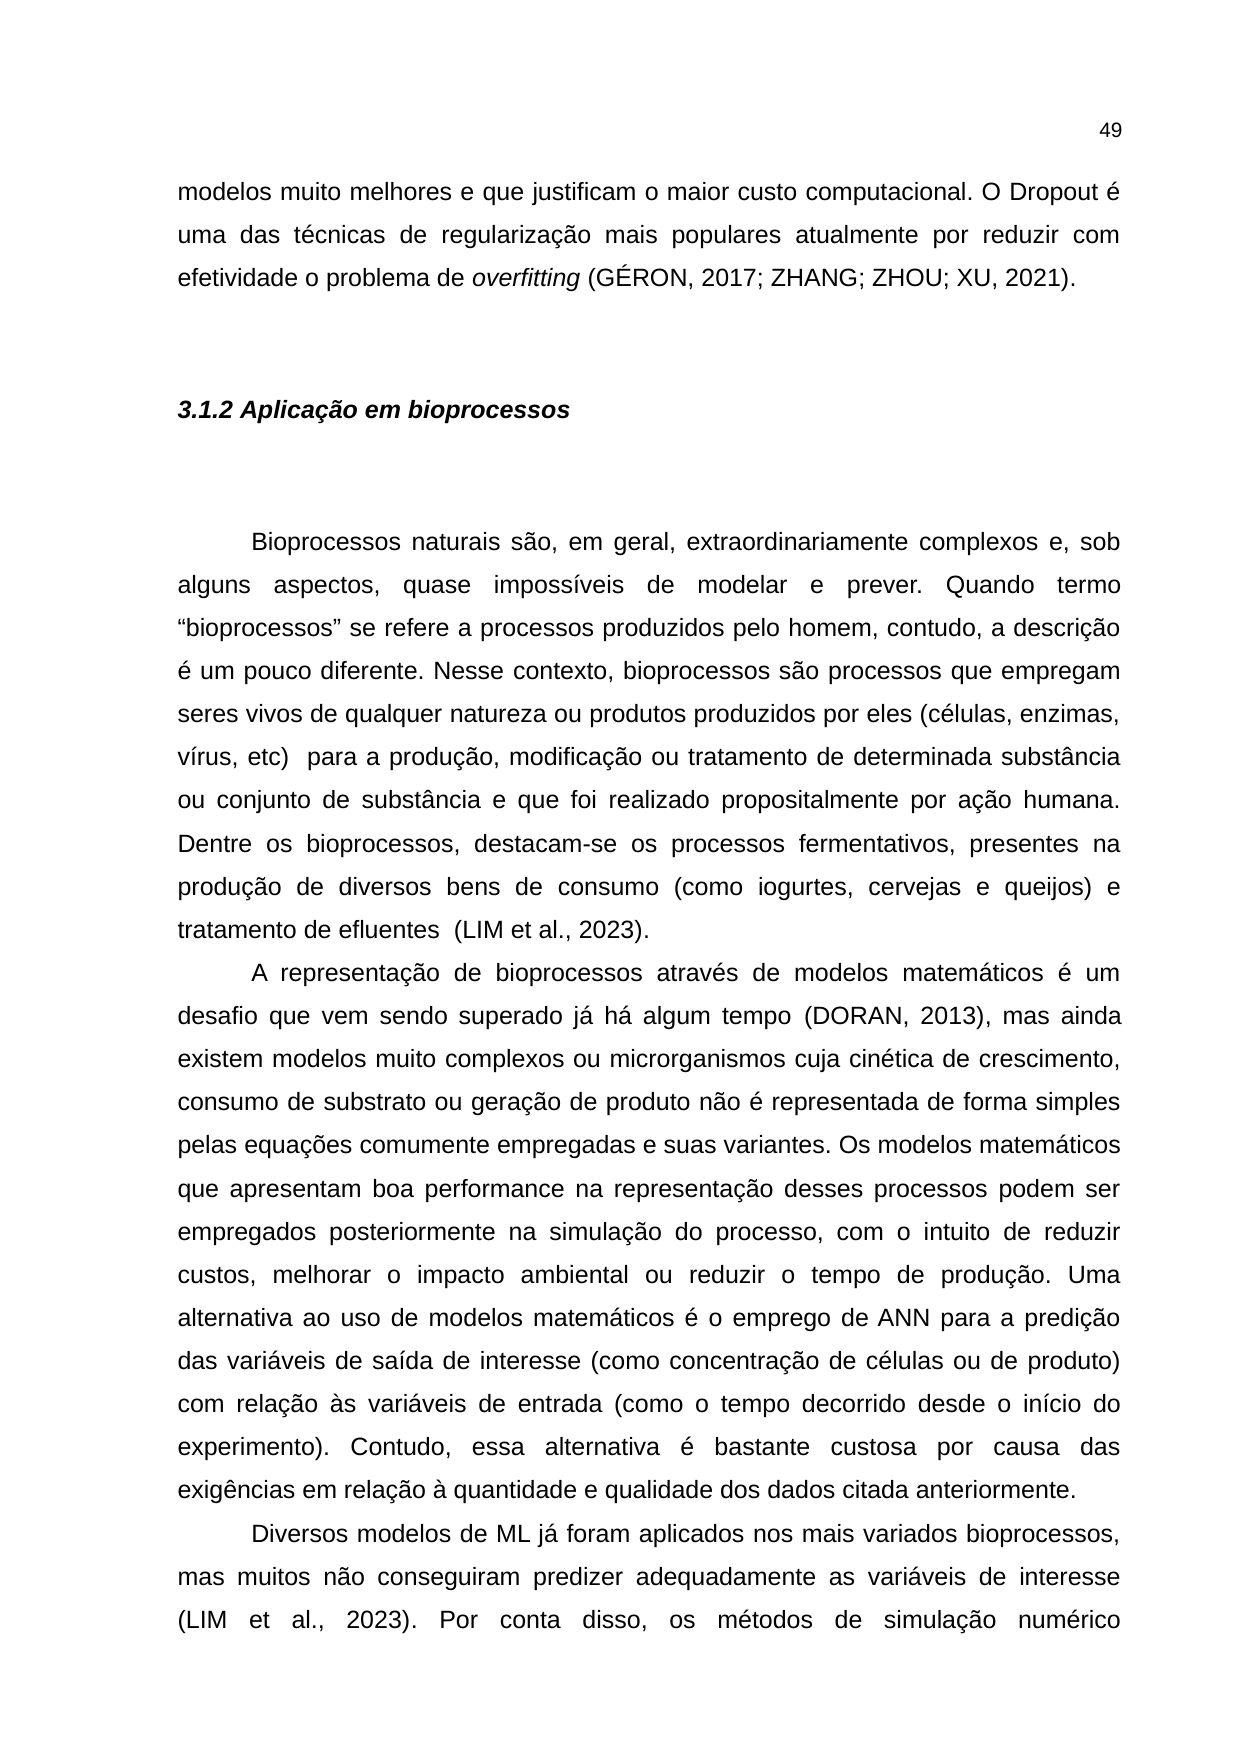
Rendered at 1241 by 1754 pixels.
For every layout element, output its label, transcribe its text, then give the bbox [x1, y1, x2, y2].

text Diversos modelos de ML já foram aplicados nos mais variados bioprocessos, mas muitos não conseguiram predizer adequadamente as variáveis de interesse (LIM et al., 2023). Por conta disso, os métodos de simulação numérico [177, 1518, 1122, 1633]
text Bioprocessos naturais são, em geral, extraordinariamente complexos e, sob alguns aspectos, quase impossíveis de modelar e prever. Quando termo “bioprocessos” se refere a processos produzidos pelo homem, contudo, a descrição é um pouco diferente. Nesse contexto, bioprocessos são processos que empregam seres vivos de qualquer natureza ou produtos produzidos por eles (células, enzimas, vírus, etc) para a produção, modificação ou tratamento de determinada substância ou conjunto de substância e que foi realizado propositalmente por ação humana. Dentre os bioprocessos, destacam-se os processos fermentativos, presentes na produção de diversos bens de consumo (como iogurtes, cervejas e queijos) e tratamento de efluentes (LIM et al., 2023). [177, 527, 1122, 943]
text A representação de bioprocessos através de modelos matemáticos é um desafio que vem sendo superado já há algum tempo (DORAN, 2013), mas ainda existem modelos muito complexos ou microrganismos cuja cinética de crescimento, consumo de substrato ou geração de produto não é representada de forma simples pelas equações comumente empregadas e suas variantes. Os modelos matemáticos que apresentam boa performance na representação desses processos podem ser empregados posteriormente na simulação do processo, com o intuito de reduzir custos, melhorar o impacto ambiental ou reduzir o tempo de produção. Uma alternativa ao uso de modelos matemáticos é o emprego de ANN para a predição das variáveis de saída de interesse (como concentração de células ou de produto) com relação às variáveis de entrada (como o tempo decorrido desde o início do experimento). Contudo, essa alternativa é bastante custosa por causa das exigências em relação à quantidade e qualidade dos dados citada anteriormente. [177, 958, 1122, 1504]
subtitle Aplicação em bioprocessos [177, 395, 1122, 424]
text modelos muito melhores e que justificam o maior custo computacional. O Dropout é uma das técnicas de regularização mais populares atualmente por reduzir com efetividade o problema de overfitting (GÉRON, 2017; ZHANG; ZHOU; XU, 2021). [177, 177, 1122, 292]
